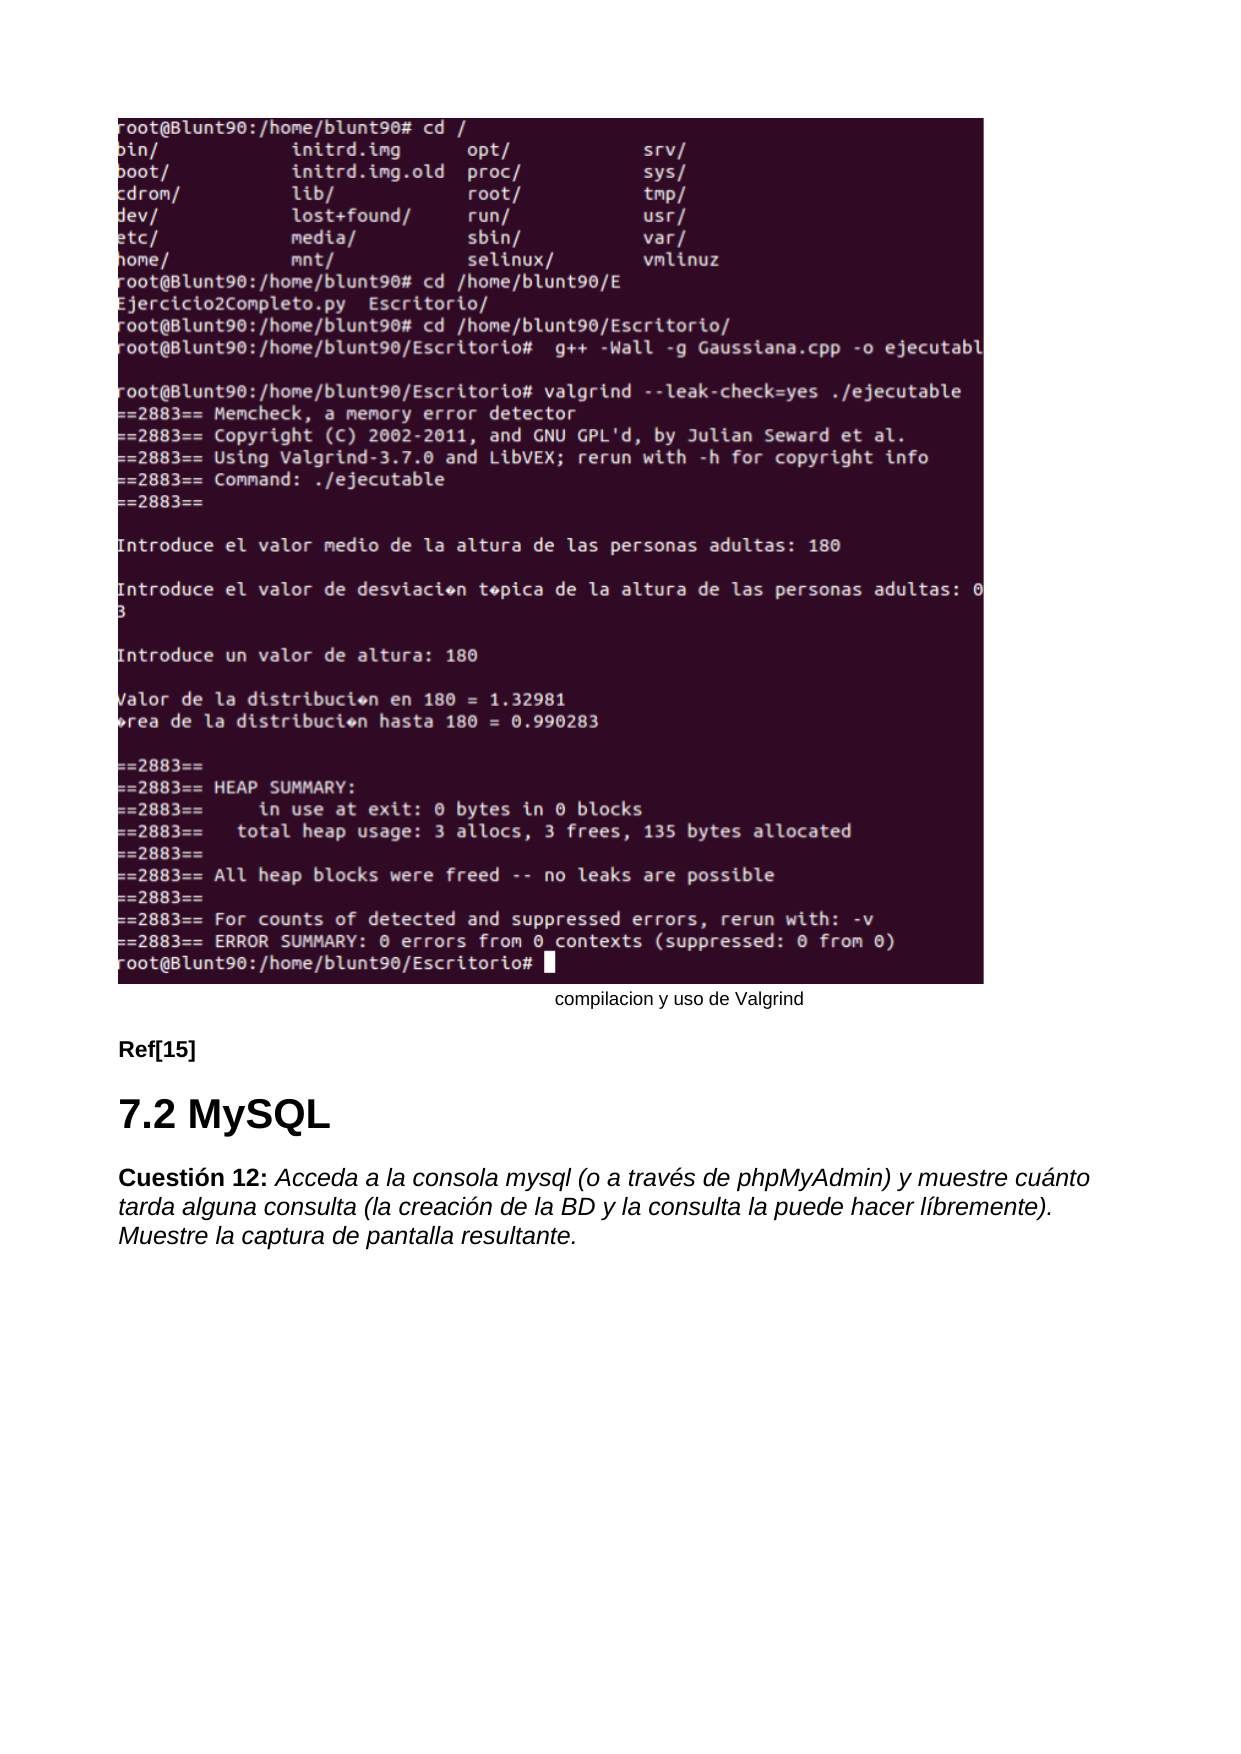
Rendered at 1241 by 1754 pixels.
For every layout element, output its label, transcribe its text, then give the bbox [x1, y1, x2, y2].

text 7.2 MySQL [118, 1089, 1122, 1137]
text Ref[15] [118, 1036, 1122, 1063]
text Cuestión 12: Acceda a la consola mysql (o a través de phpMyAdmin) y muestre cuánto tarda alguna consulta (la creación de la BD y la consulta la puede hacer líbremente). Muestre la captura de pantalla resultante. [118, 1163, 1122, 1250]
text compilacion y uso de Valgrind [118, 984, 1122, 1010]
